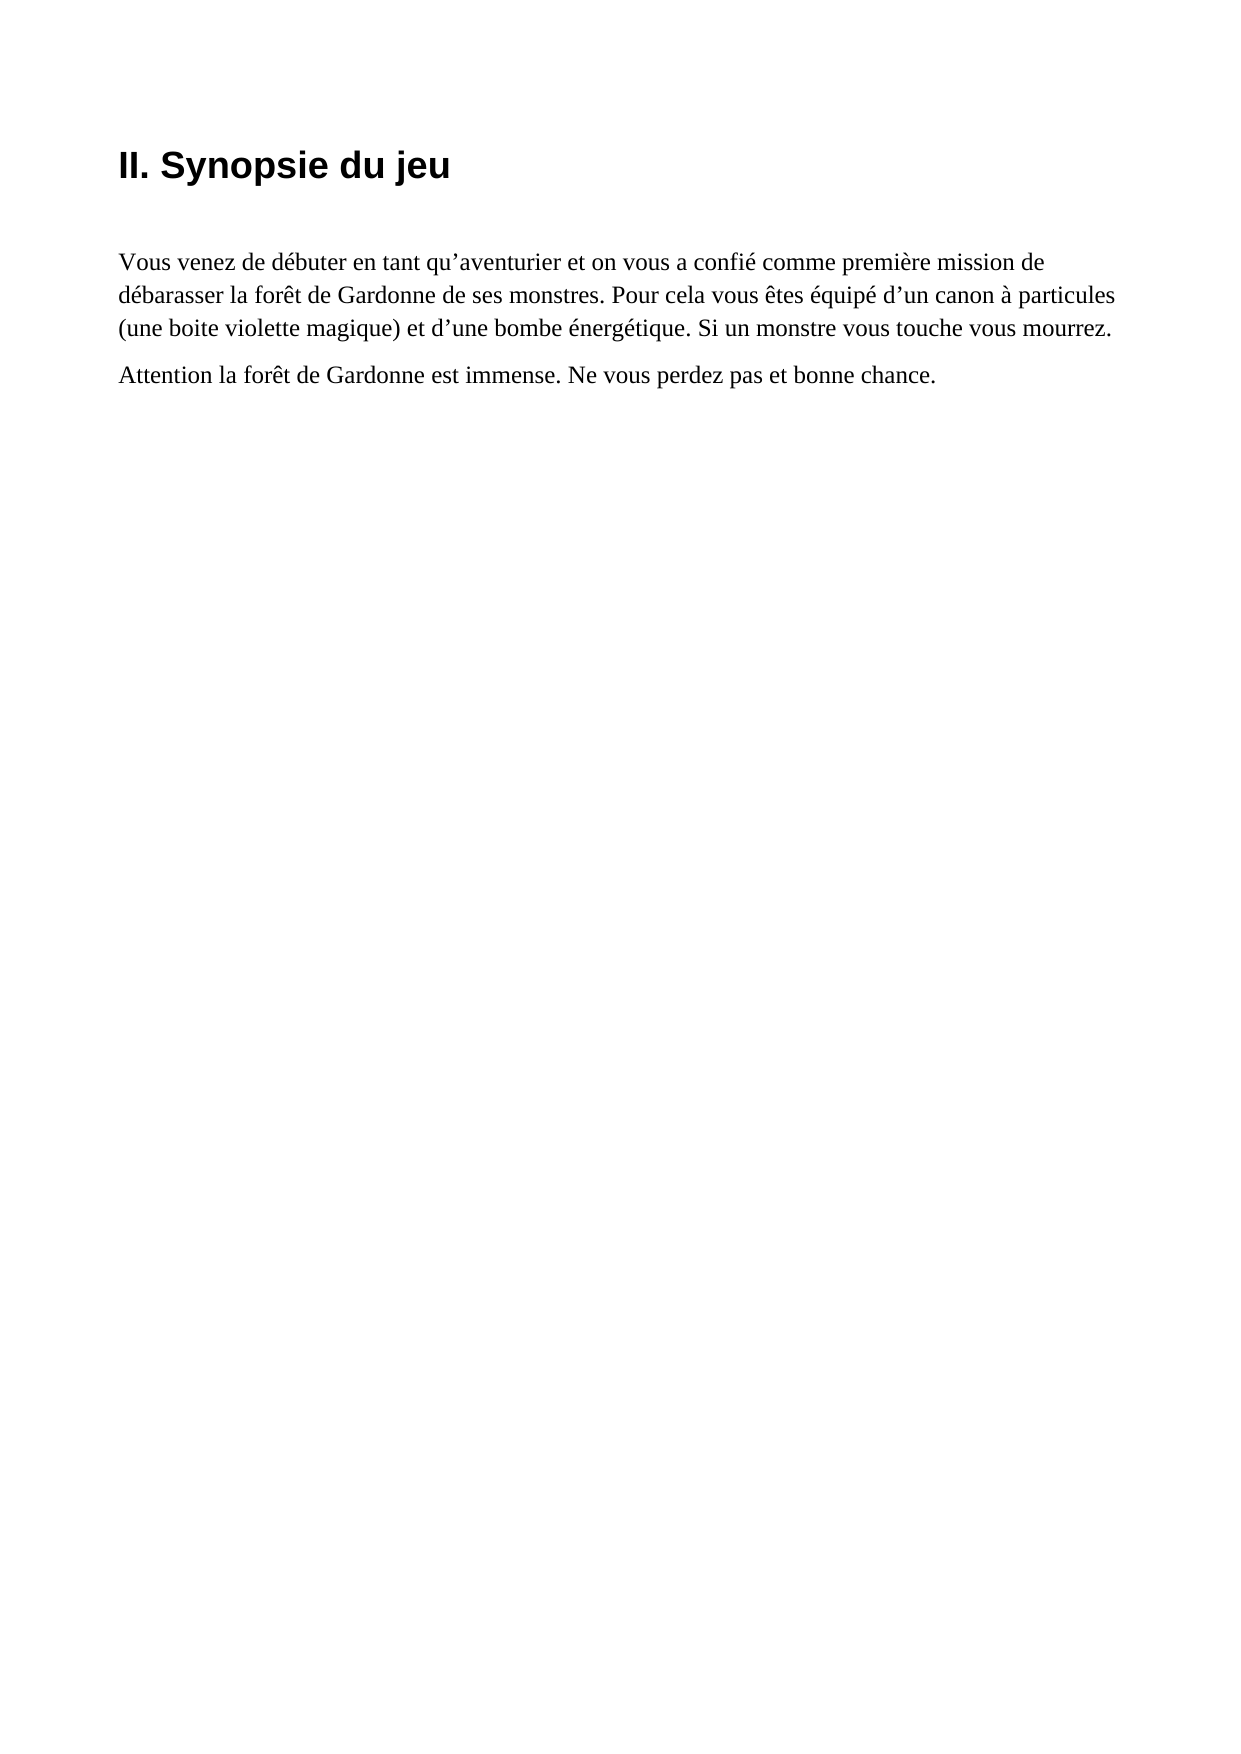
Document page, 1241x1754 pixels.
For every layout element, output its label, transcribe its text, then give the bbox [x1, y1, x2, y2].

text Attention la forêt de Gardonne est immense. Ne vous perdez pas et bonne chance. [118, 361, 1122, 389]
subtitle II. Synopsie du jeu [118, 143, 1122, 187]
text Vous venez de débuter en tant qu’aventurier et on vous a confié comme première mission de débarasser la forêt de Gardonne de ses monstres. Pour cela vous êtes équipé d’un canon à particules (une boite violette magique) et d’une bombe énergétique. Si un monstre vous touche vous mourrez. [118, 247, 1122, 342]
